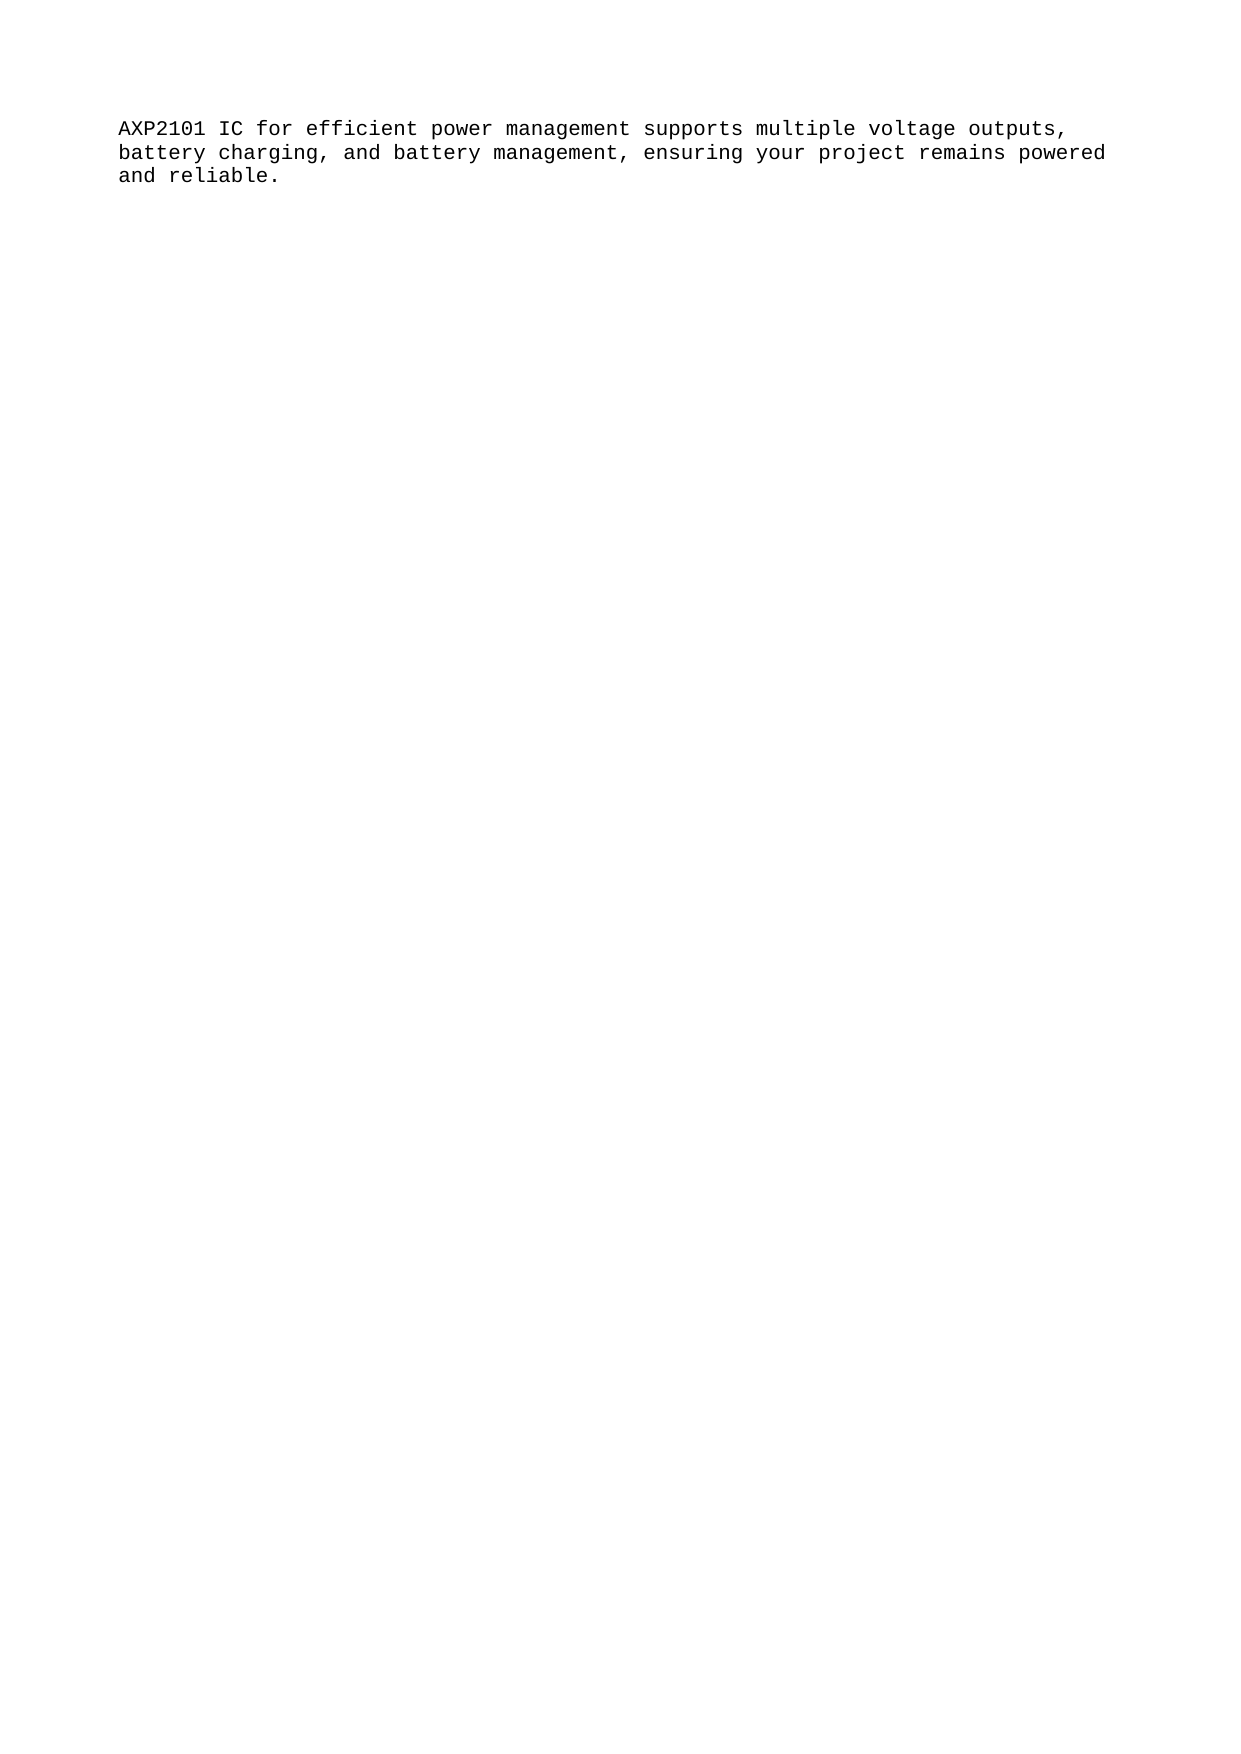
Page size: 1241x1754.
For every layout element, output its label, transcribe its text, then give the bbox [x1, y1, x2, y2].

text AXP2101 IC for efficient power management supports multiple voltage outputs, battery charging, and battery management, ensuring your project remains powered and reliable. [118, 118, 1122, 189]
